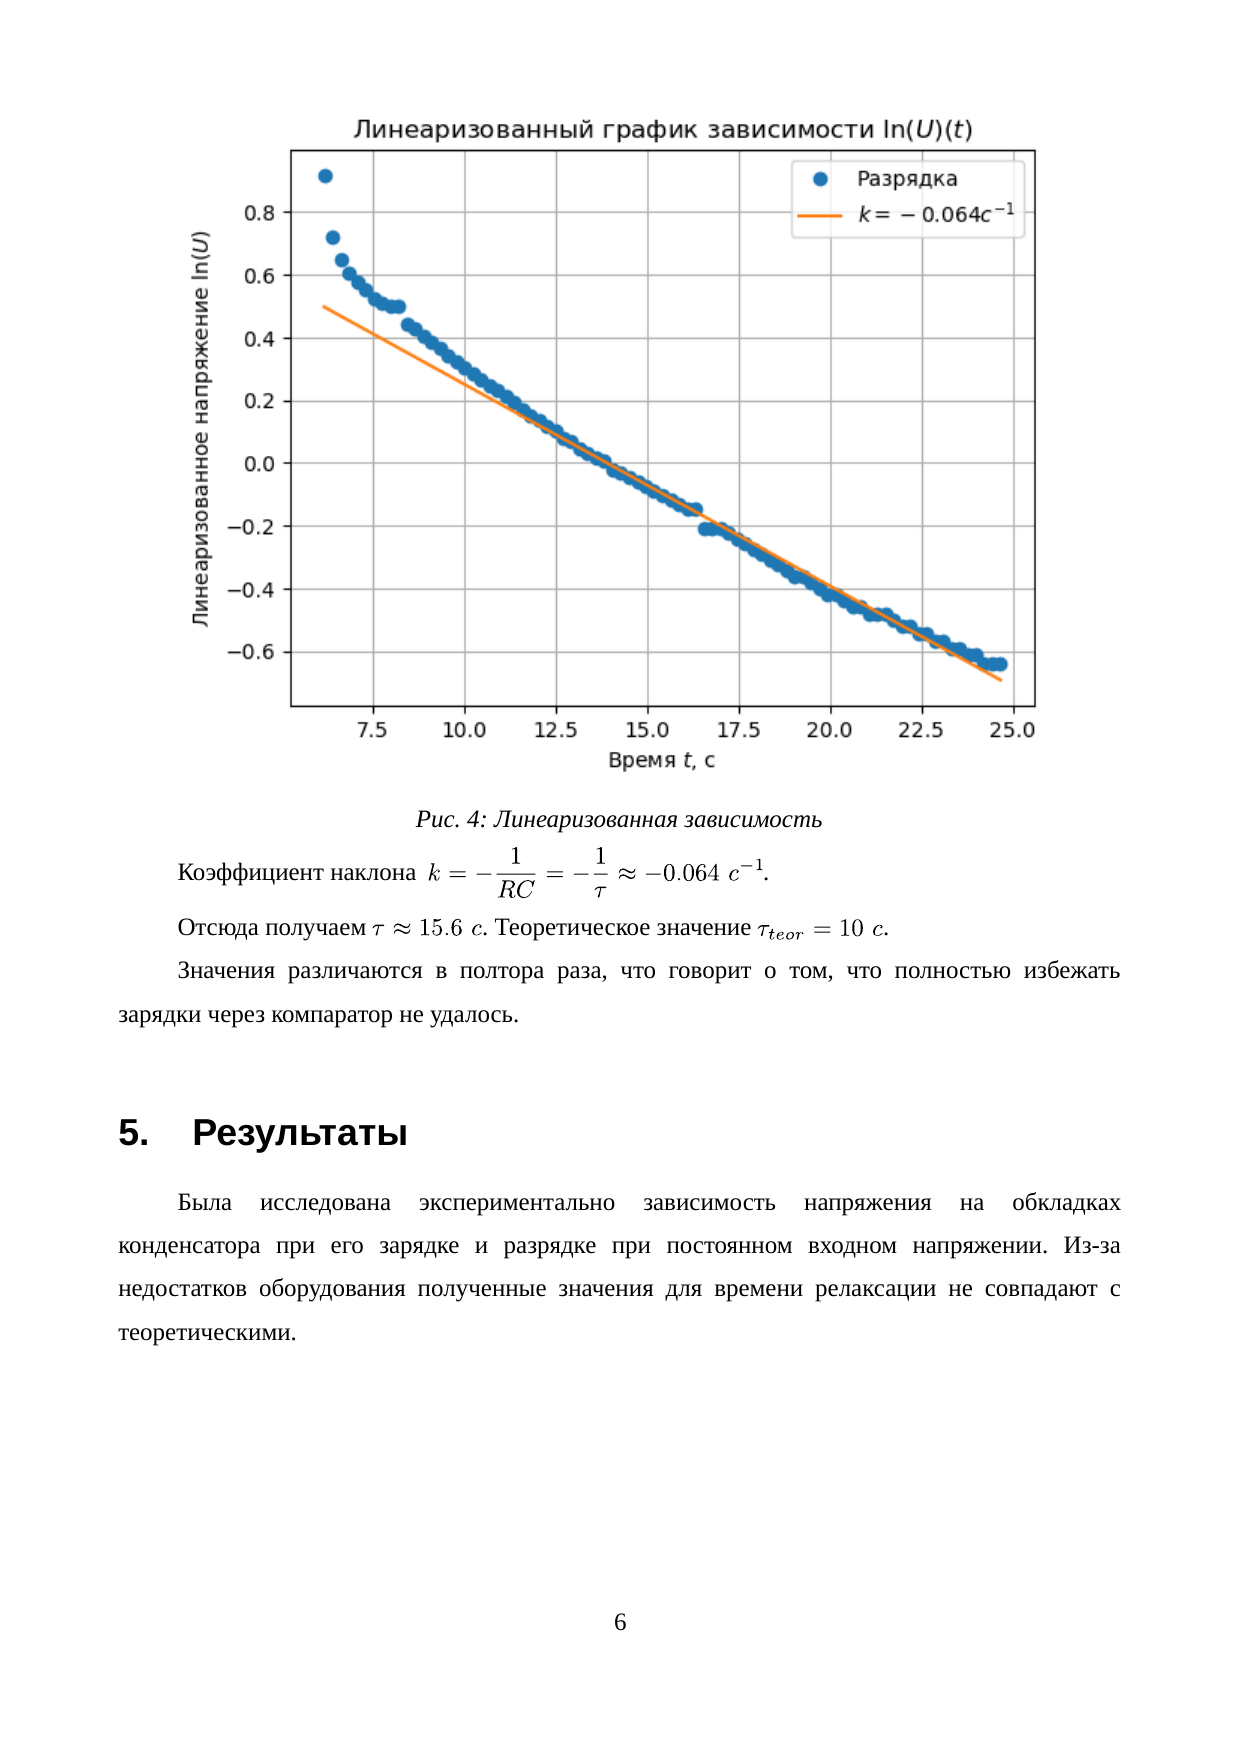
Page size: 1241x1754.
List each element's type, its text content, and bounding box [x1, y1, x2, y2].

text Рис. 4: Линеаризованная зависимость [182, 118, 1058, 833]
subtitle Результаты [118, 1110, 1122, 1153]
text Отсюда получаем . Теоретическое значение . [118, 912, 1122, 941]
text Была исследована экспериментально зависимость напряжения на обкладках конденсатора при его зарядке и разрядке при постоянном входном напряжении. Из-за недостатков оборудования полученные значения для времени релаксации не совпадают с теоретическими. [118, 1187, 1122, 1345]
text Коэффициент наклона . [118, 118, 1122, 898]
picture [175, 102, 1051, 790]
text Значения различаются в полтора раза, что говорит о том, что полностью избежать зарядки через компаратор не удалось. [118, 956, 1122, 1027]
